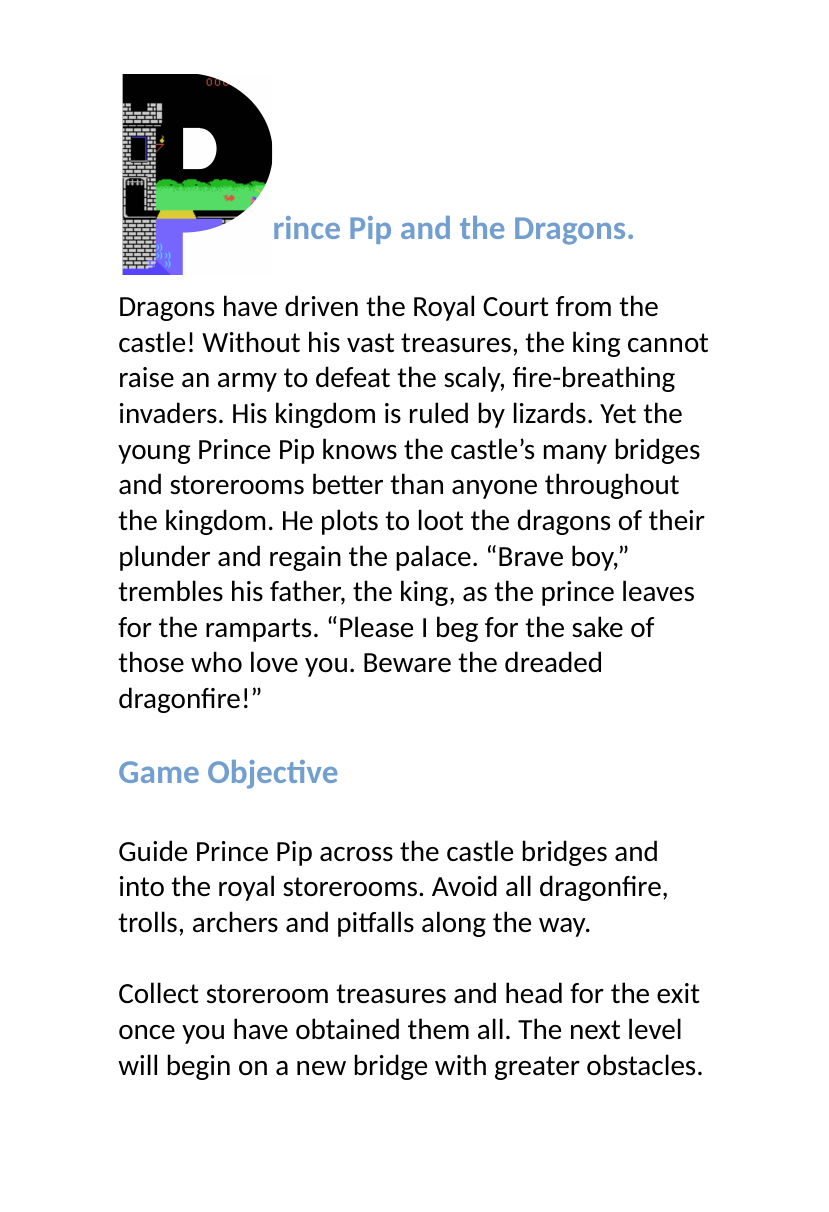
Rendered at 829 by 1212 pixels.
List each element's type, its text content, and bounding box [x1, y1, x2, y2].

text Guide Prince Pip across the castle bridges and into the royal storerooms. Avoid all dragonfire, trolls, archers and pitfalls along the way. [118, 833, 710, 940]
picture [122, 74, 273, 275]
text Dragons have driven the Royal Court from the castle! Without his vast treasures, the king cannot raise an army to defeat the scaly, fire-breathing invaders. His kingdom is ruled by lizards. Yet the young Prince Pip knows the castle’s many bridges and storerooms better than anyone throughout the kingdom. He plots to loot the dragons of their plunder and regain the palace. “Brave boy,” trembles his father, the king, as the prince leaves for the ramparts. “Please I beg for the sake of those who love you. Beware the dreaded dragonfire!” [118, 288, 710, 716]
text rince Pip and the Dragons. [273, 207, 710, 247]
text Collect storeroom treasures and head for the exit once you have obtained them all. The next level will begin on a new bridge with greater obstacles. [118, 975, 710, 1082]
text Game Objective [118, 751, 710, 792]
